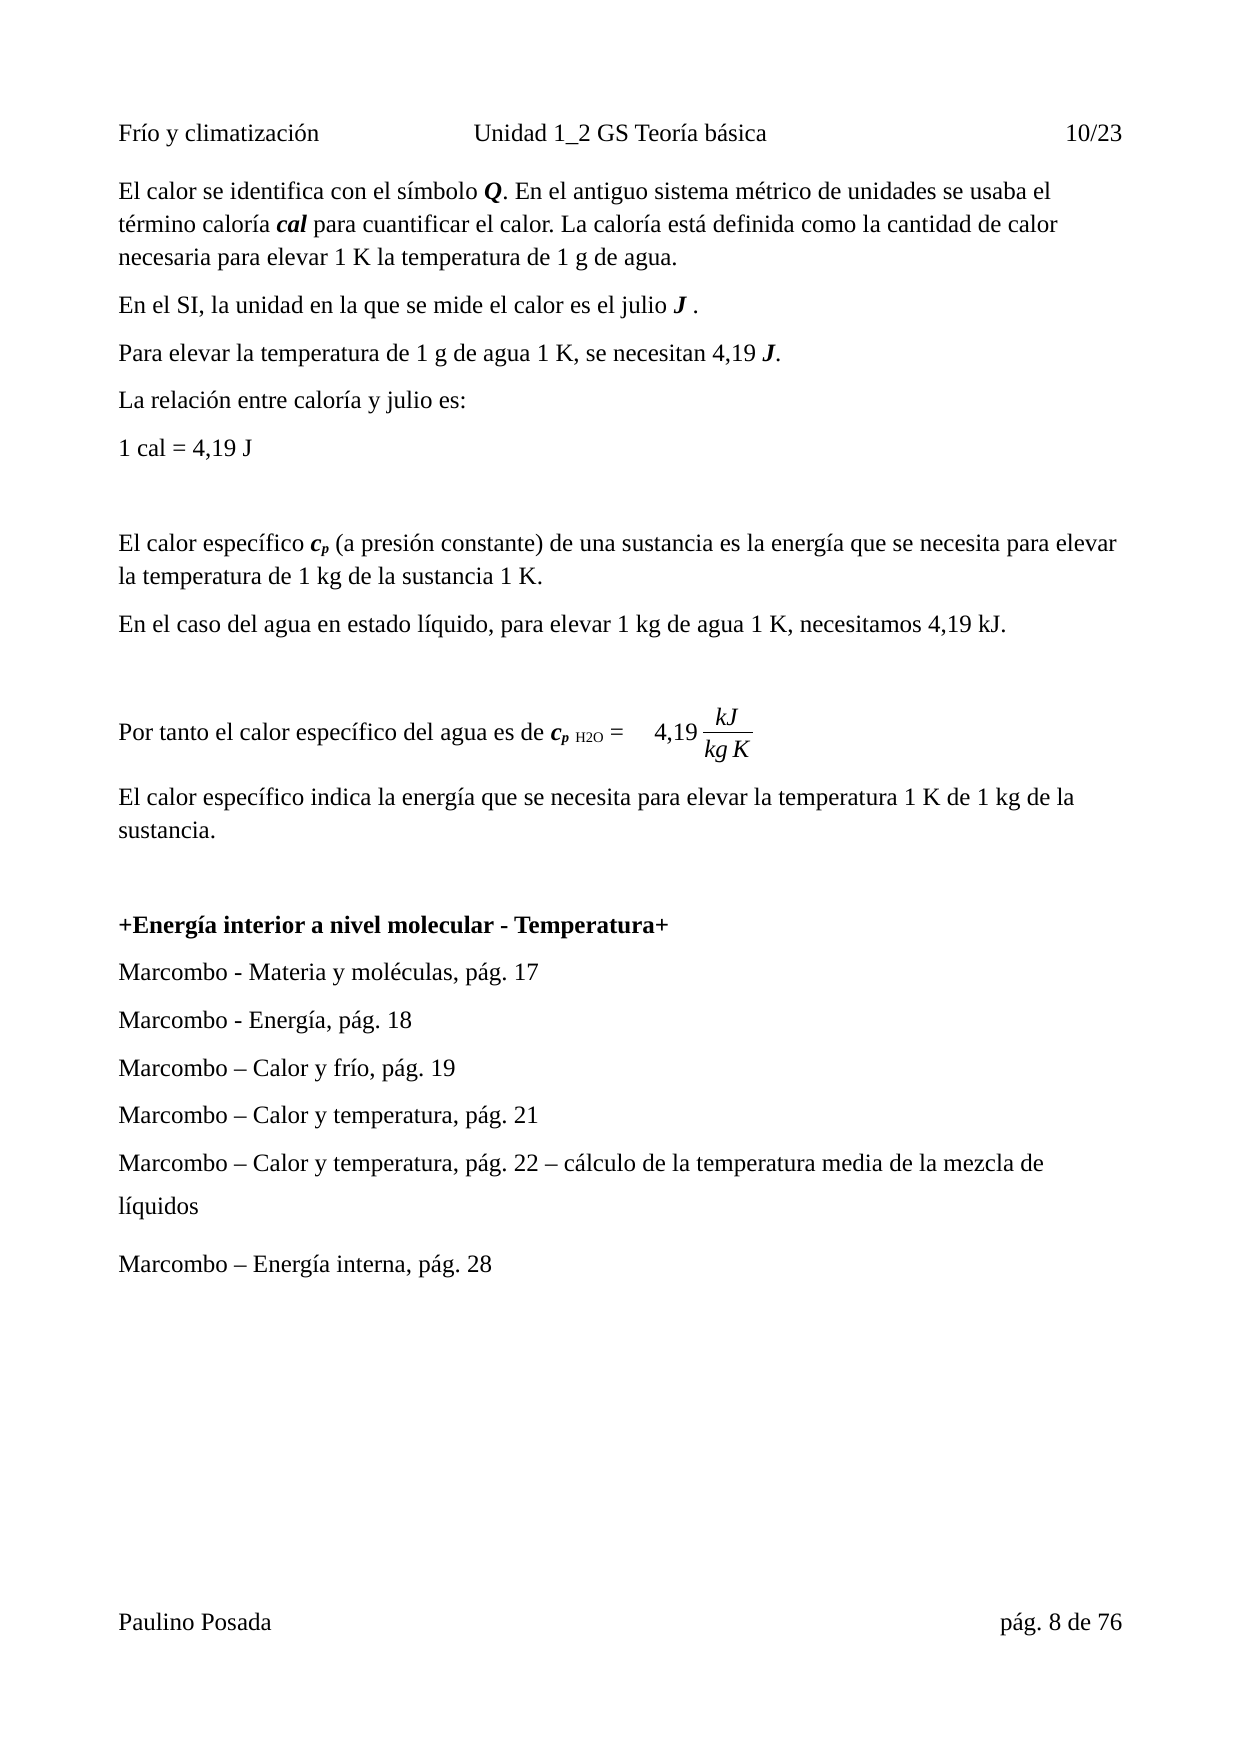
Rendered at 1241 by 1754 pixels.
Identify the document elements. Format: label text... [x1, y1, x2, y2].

text Marcombo – Calor y temperatura, pág. 21 [118, 1100, 1122, 1129]
text Para elevar la temperatura de 1 g de agua 1 K, se necesitan 4,19 J. [118, 338, 1122, 366]
text El calor específico cp (a presión constante) de una sustancia es la energía que se necesita para elevar la temperatura de 1 kg de la sustancia 1 K. [118, 528, 1122, 590]
text Marcombo – Calor y frío, pág. 19 [118, 1053, 1122, 1081]
text El calor se identifica con el símbolo Q. En el antiguo sistema métrico de unidades se usaba el término caloría cal para cuantificar el calor. La caloría está definida como la cantidad de calor necesaria para elevar 1 K la temperatura de 1 g de agua. [118, 176, 1122, 271]
text Marcombo – Calor y temperatura, pág. 22 – cálculo de la temperatura media de la mezcla de líquidos [118, 1148, 1122, 1220]
text Marcombo - Materia y moléculas, pág. 17 [118, 957, 1122, 986]
text La relación entre caloría y julio es: [118, 385, 1122, 414]
text Marcombo - Energía, pág. 18 [118, 1005, 1122, 1034]
text Marcombo – Energía interna, pág. 28 [118, 1249, 1122, 1277]
text +Energía interior a nivel molecular - Temperatura+ [118, 910, 1122, 939]
text El calor específico indica la energía que se necesita para elevar la temperatura 1 K de 1 kg de la sustancia. [118, 782, 1122, 843]
text 1 cal = 4,19 J [118, 433, 1122, 462]
text Por tanto el calor específico del agua es de cp H2O = [118, 704, 1122, 763]
text En el caso del agua en estado líquido, para elevar 1 kg de agua 1 K, necesitamos 4,19 kJ. [118, 609, 1122, 637]
text En el SI, la unidad en la que se mide el calor es el julio J . [118, 290, 1122, 319]
